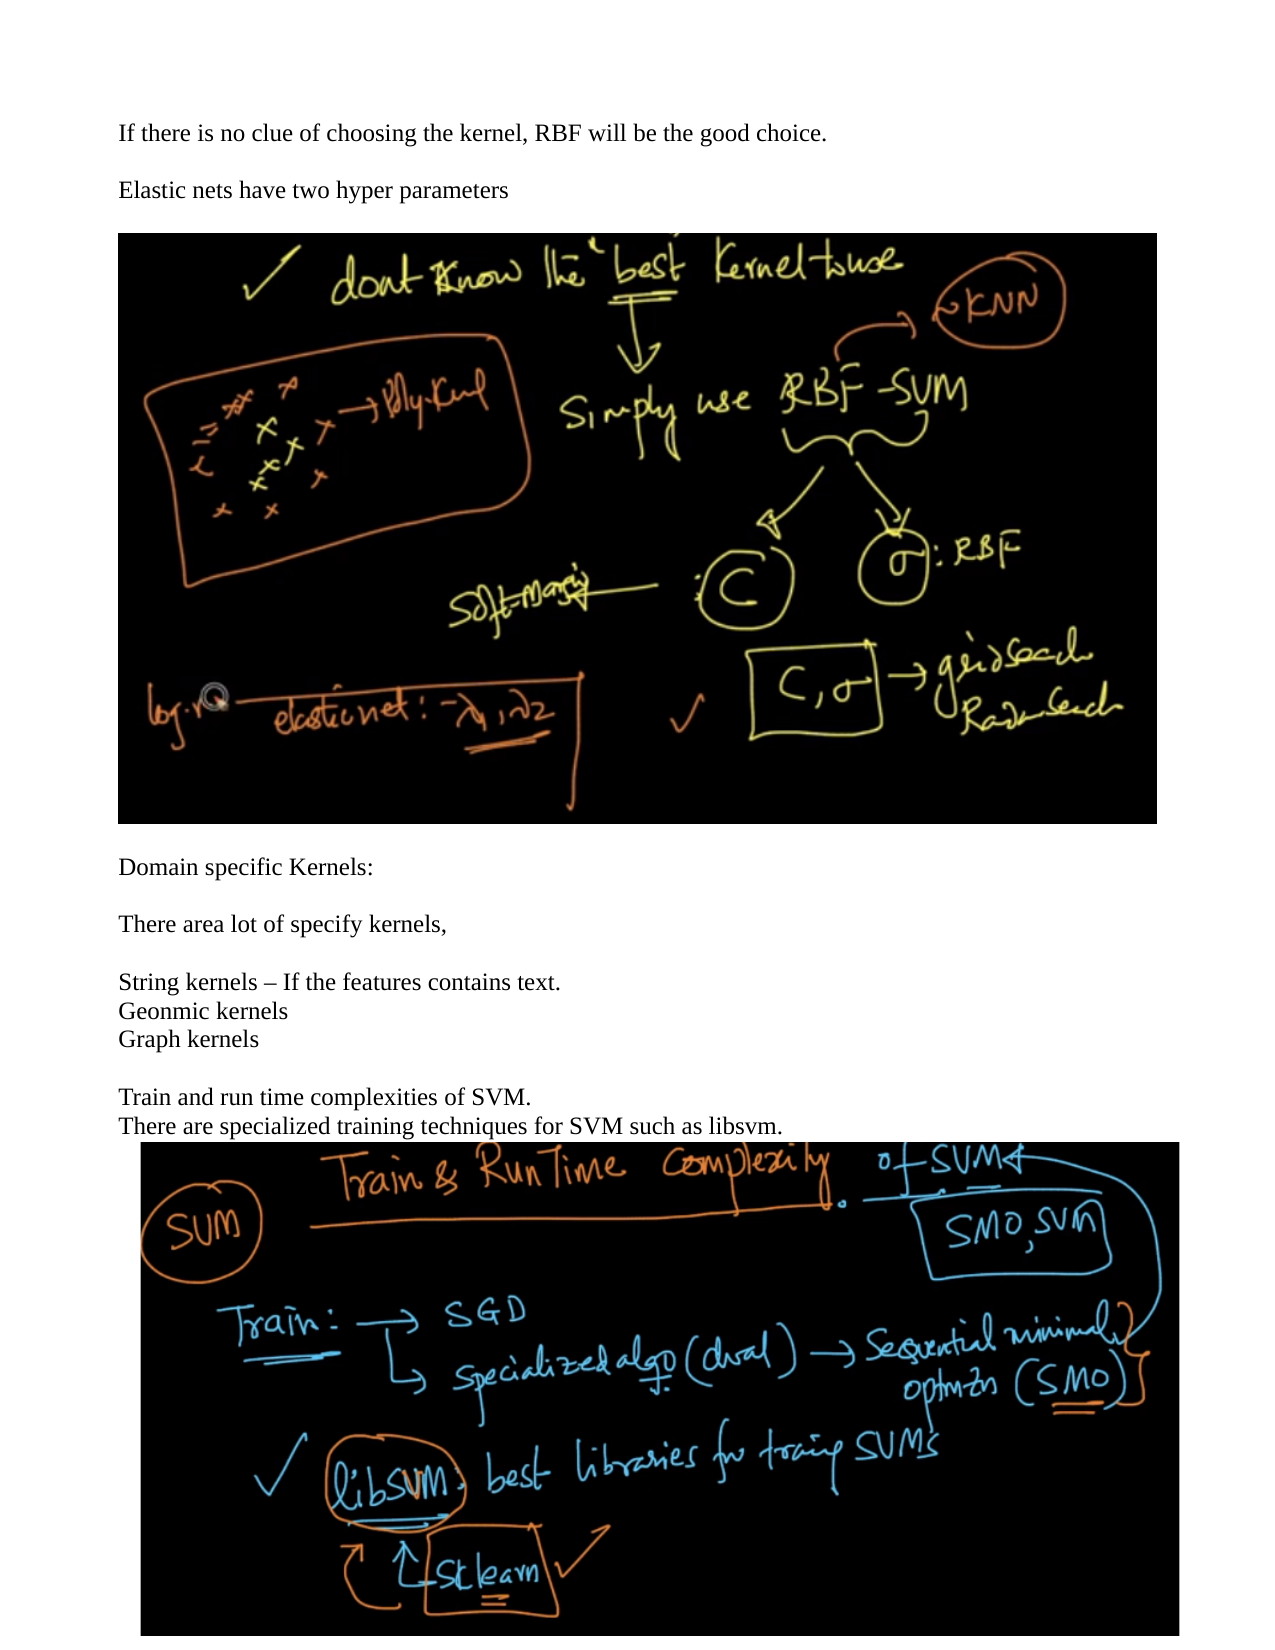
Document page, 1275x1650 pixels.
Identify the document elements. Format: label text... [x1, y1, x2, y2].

text Geonmic kernels [118, 996, 1157, 1024]
text There are specialized training techniques for SVM such as libsvm. [118, 1111, 1157, 1139]
text Elastic nets have two hyper parameters [118, 176, 1157, 204]
text Graph kernels [118, 1024, 1157, 1053]
picture [118, 233, 1157, 824]
text There area lot of specify kernels, [118, 909, 1157, 938]
text Domain specific Kernels: [118, 852, 1157, 881]
picture [140, 1142, 1180, 1636]
text String kernels – If the features contains text. [118, 967, 1157, 996]
text If there is no clue of choosing the kernel, RBF will be the good choice. [118, 118, 1157, 147]
text Train and run time complexities of SVM. [118, 1082, 1157, 1111]
